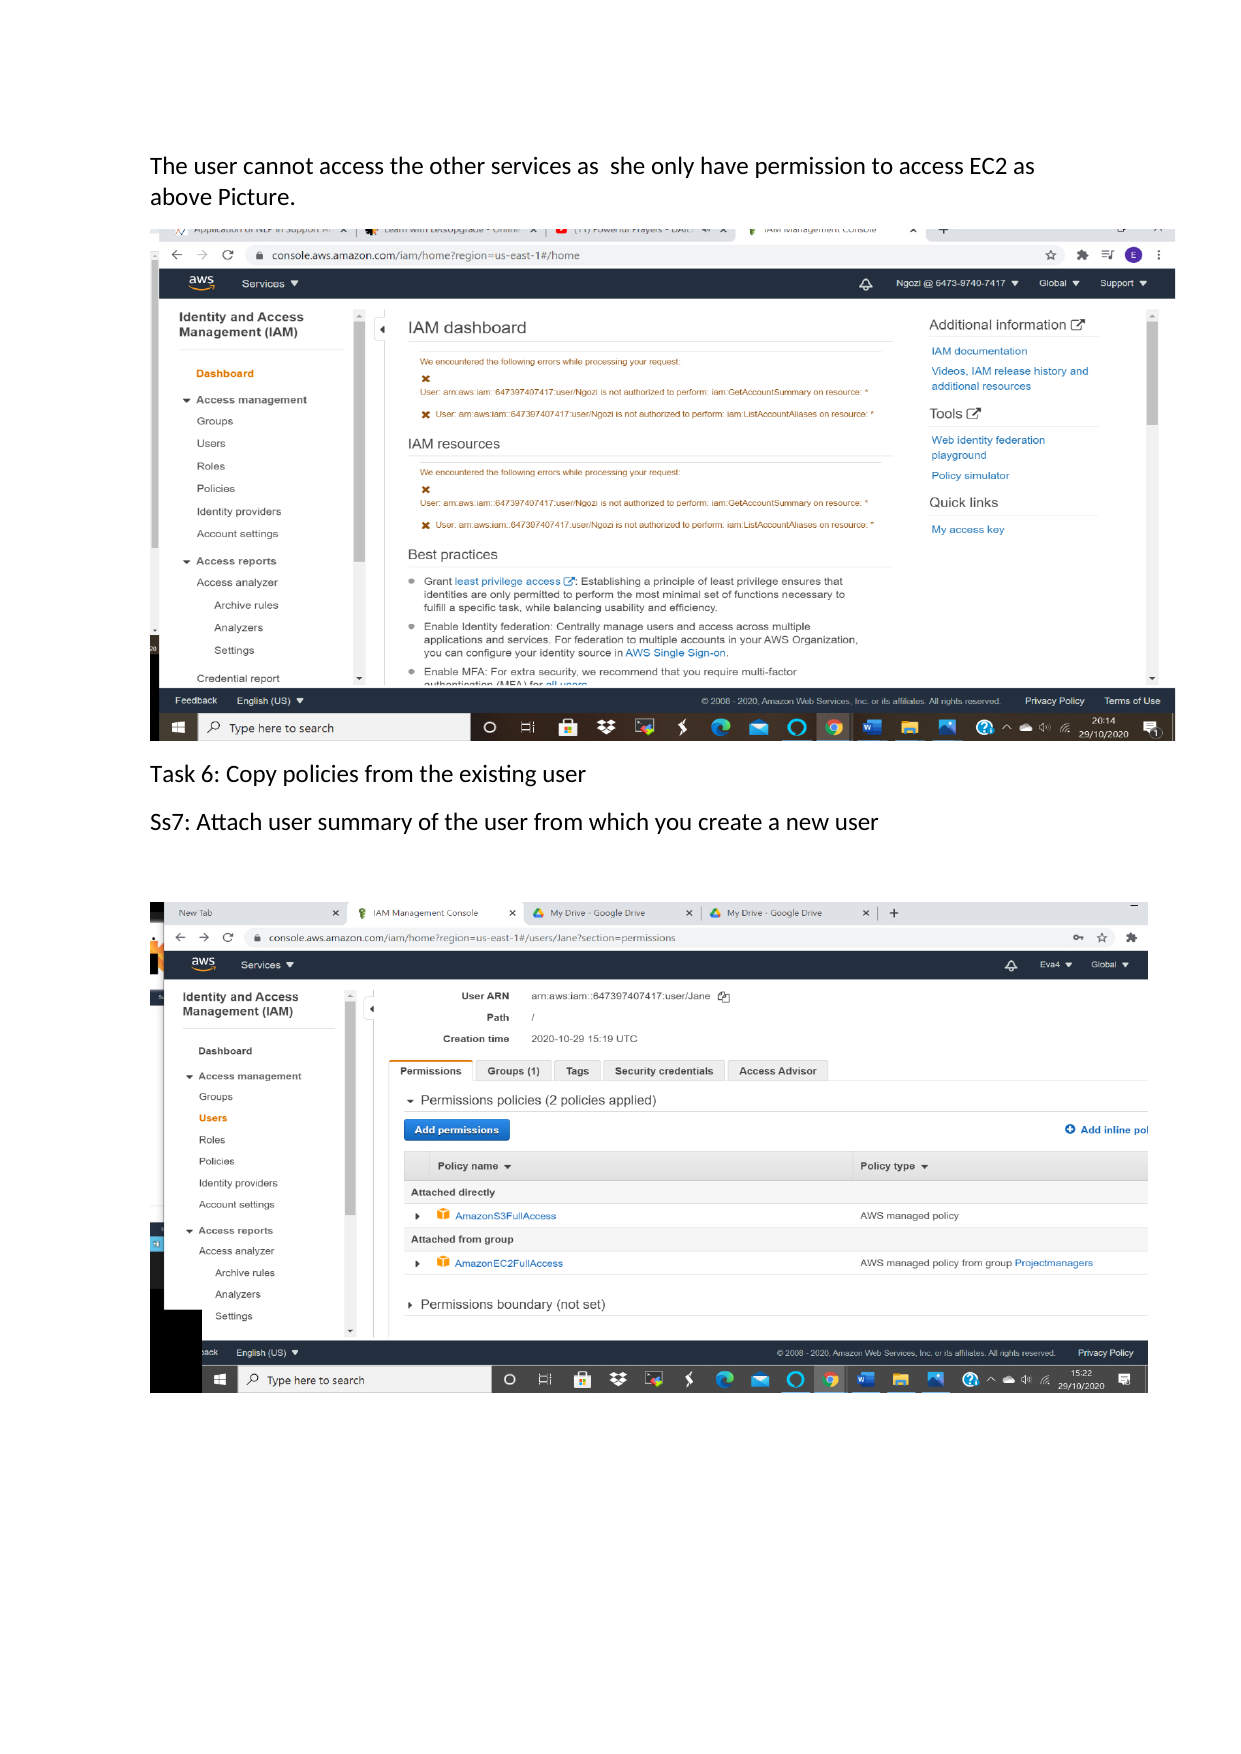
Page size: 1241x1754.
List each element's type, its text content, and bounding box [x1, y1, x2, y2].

text Ss7: Attach user summary of the user from which you create a new user [150, 806, 1090, 837]
text The user cannot access the other services as she only have permission to access EC2 as above Picture. [150, 150, 1090, 212]
text Task 6: Copy policies from the existing user [150, 758, 1090, 789]
